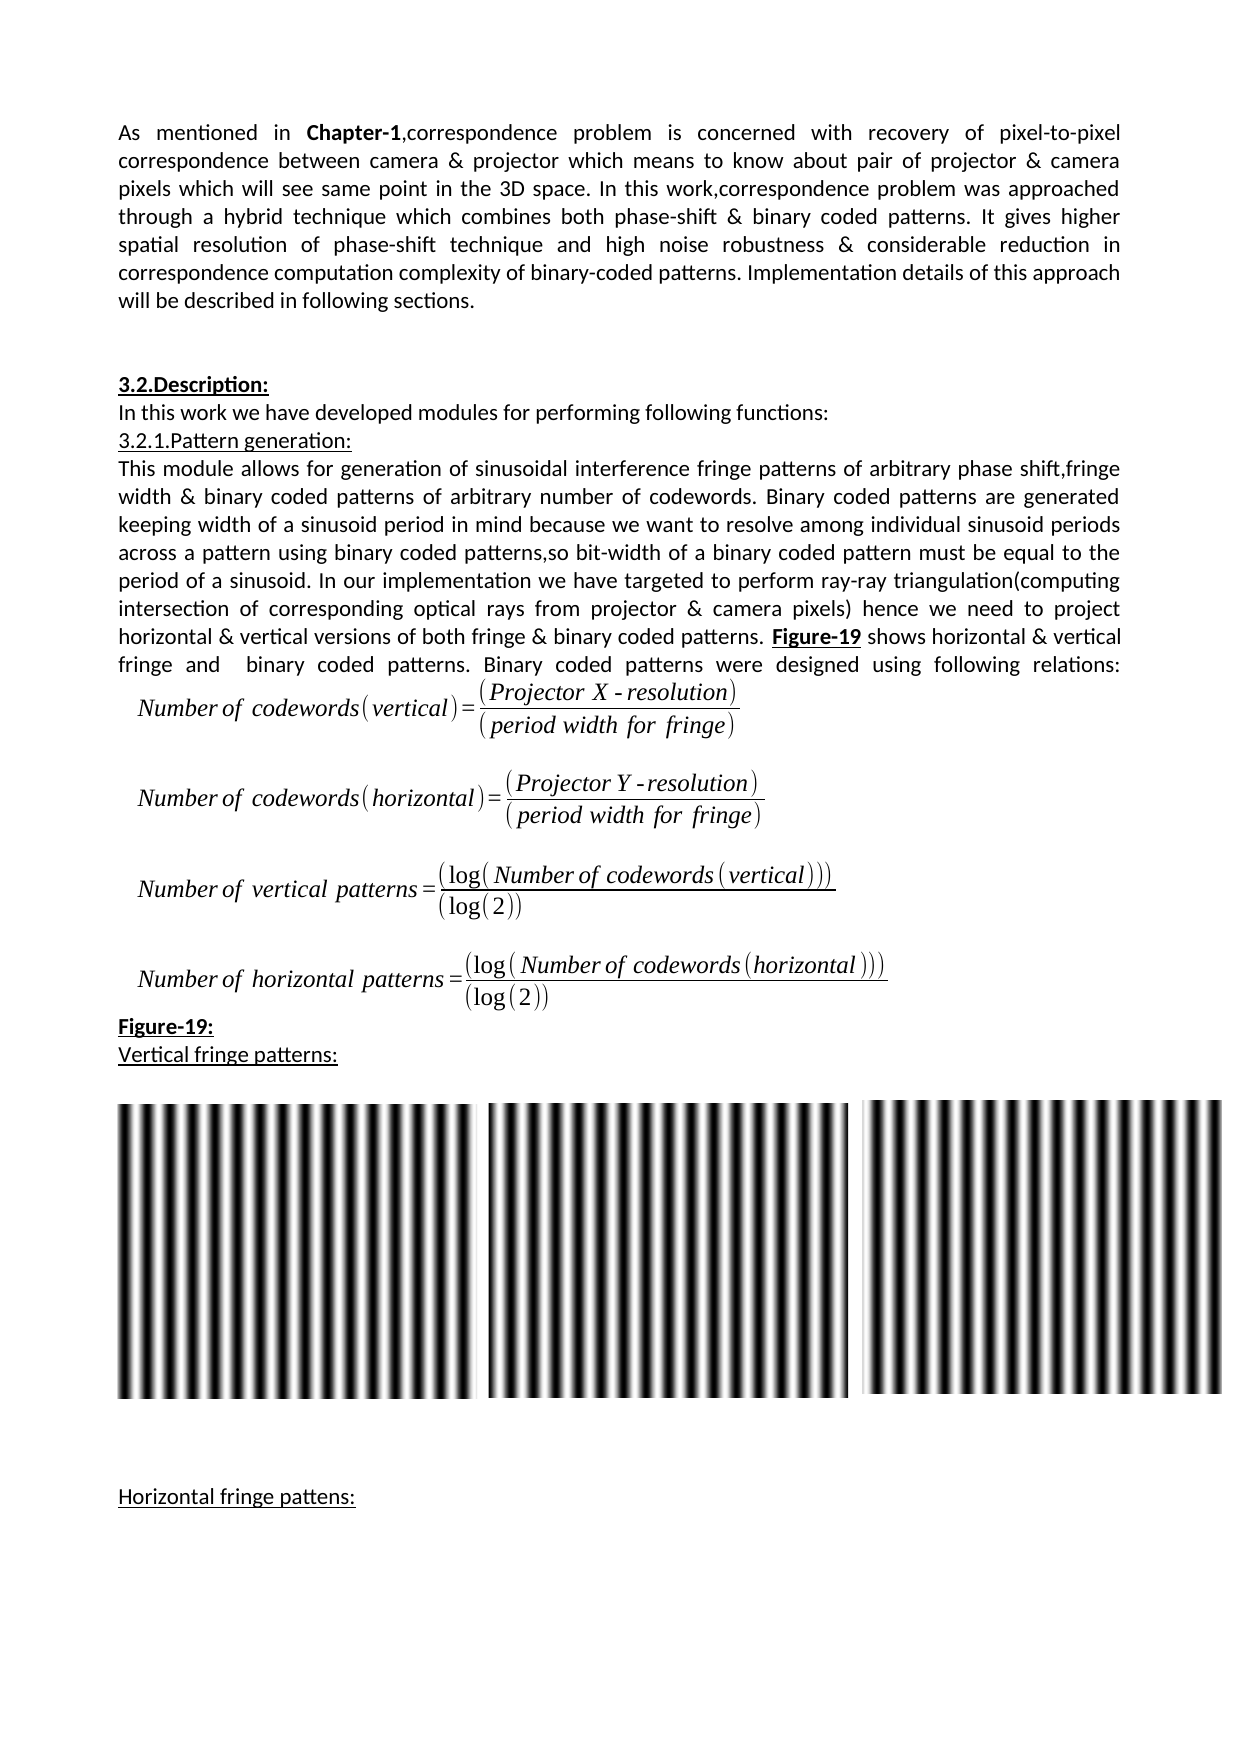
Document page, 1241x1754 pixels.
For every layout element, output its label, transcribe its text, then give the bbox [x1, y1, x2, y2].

text Figure-19: [118, 1012, 1122, 1040]
text 3.2.Description: [118, 370, 1122, 398]
picture [488, 1103, 849, 1398]
text 3.2.1.Pattern generation: [118, 426, 1122, 454]
text In this work we have developed modules for performing following functions: [118, 398, 1122, 426]
picture [862, 1100, 1222, 1394]
text Vertical fringe patterns: [118, 1040, 1122, 1068]
text This module allows for generation of sinusoidal interference fringe patterns of arbitrary phase shift,fringe width & binary coded patterns of arbitrary number of codewords. Binary coded patterns are generated keeping width of a sinusoid period in mind because we want to resolve among individual sinusoid periods across a pattern using binary coded patterns,so bit-width of a binary coded pattern must be equal to the period of a sinusoid. In our implementation we have targeted to perform ray-ray triangulation(computing intersection of corresponding optical rays from projector & camera pixels) hence we need to project horizontal & vertical versions of both fringe & binary coded patterns. Figure-19 shows horizontal & vertical fringe and binary coded patterns. Binary coded patterns were designed using following relations: [118, 454, 1122, 1012]
text Horizontal fringe pattens: [118, 1482, 1122, 1510]
text As mentioned in Chapter-1,correspondence problem is concerned with recovery of pixel-to-pixel correspondence between camera & projector which means to know about pair of projector & camera pixels which will see same point in the 3D space. In this work,correspondence problem was approached through a hybrid technique which combines both phase-shift & binary coded patterns. It gives higher spatial resolution of phase-shift technique and high noise robustness & considerable reduction in correspondence computation complexity of binary-coded patterns. Implementation details of this approach will be described in following sections. [118, 118, 1122, 314]
picture [117, 1104, 478, 1399]
